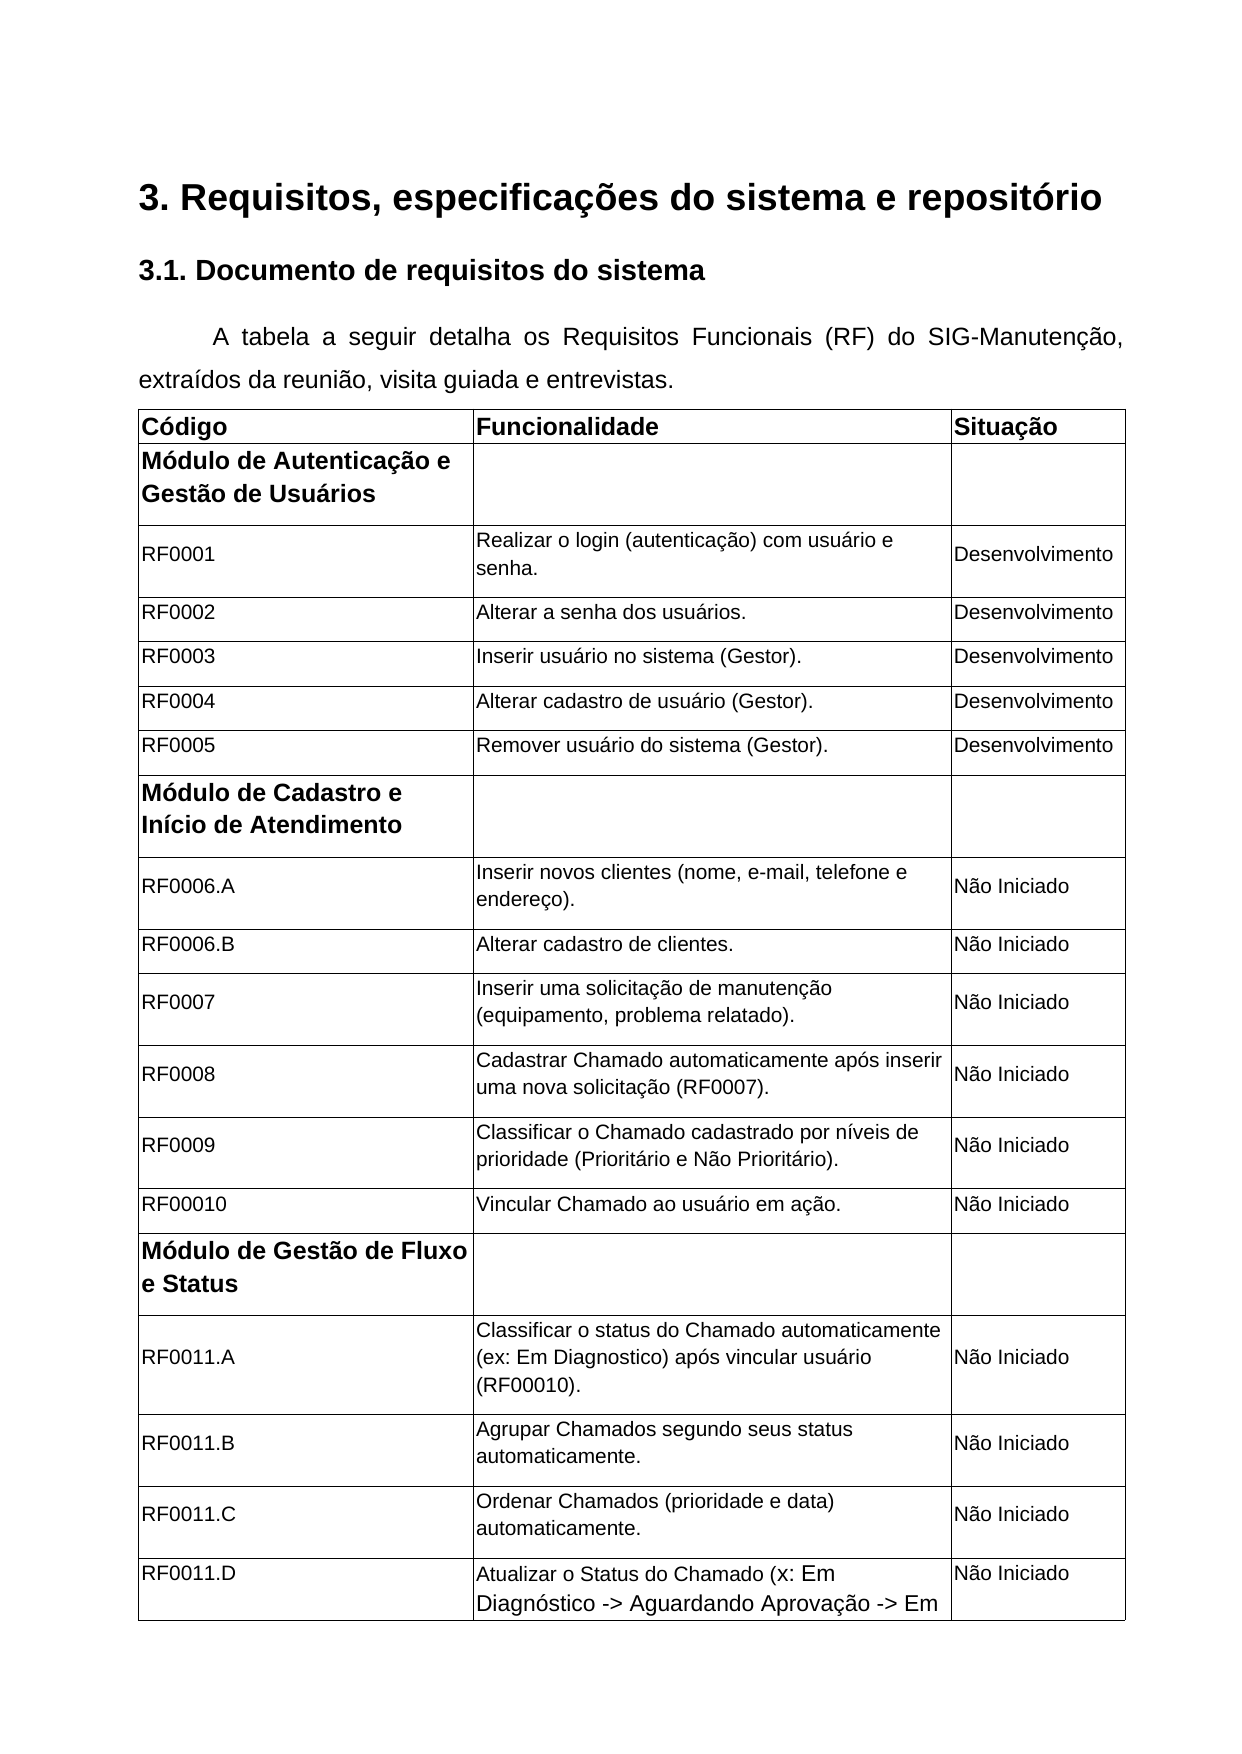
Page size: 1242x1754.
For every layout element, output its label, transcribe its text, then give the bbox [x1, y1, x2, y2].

table_cell [474, 444, 951, 525]
table_cell [474, 776, 951, 857]
table_cell RF0011.B [139, 1415, 473, 1486]
table_cell Classificar o Chamado cadastrado por níveis de prioridade (Prioritário e Não Prioritário). [474, 1118, 951, 1188]
table_cell RF0009 [139, 1118, 473, 1188]
table_cell Desenvolvimento [952, 642, 1125, 686]
table_cell Classificar o status do Chamado automaticamente (ex: Em Diagnostico) após vincular usuário (RF00010). [474, 1316, 951, 1414]
table_cell Não Iniciado [952, 858, 1125, 928]
table_cell Módulo de Cadastro e Início de Atendimento [139, 776, 473, 857]
table_cell [474, 1234, 951, 1315]
table_cell RF0001 [139, 526, 473, 597]
table_cell Desenvolvimento [952, 687, 1125, 730]
table_cell Vincular Chamado ao usuário em ação. [474, 1189, 951, 1233]
table_cell Não Iniciado [952, 1316, 1125, 1414]
subtitle 3. Requisitos, especificações do sistema e repositório [138, 175, 1125, 218]
table_cell RF0006.A [139, 858, 473, 928]
table_cell Não Iniciado [952, 1189, 1125, 1233]
table_cell Desenvolvimento [952, 598, 1125, 641]
table_cell Não Iniciado [952, 1046, 1125, 1117]
table_cell RF0006.B [139, 930, 473, 973]
table_cell RF0011.C [139, 1487, 473, 1557]
table_cell Não Iniciado [952, 1415, 1125, 1486]
table_cell RF0004 [139, 687, 473, 730]
table_cell Desenvolvimento [952, 526, 1125, 597]
table_header Situação [952, 410, 1125, 443]
table_cell RF0005 [139, 731, 473, 775]
table_cell Ordenar Chamados (prioridade e data) automaticamente. [474, 1487, 951, 1557]
table_cell RF0002 [139, 598, 473, 641]
table_cell Não Iniciado [952, 974, 1125, 1045]
table_cell Alterar a senha dos usuários. [474, 598, 951, 641]
table_cell [952, 776, 1125, 857]
table_header Código [139, 410, 473, 443]
table_header Funcionalidade [474, 410, 951, 443]
table_cell Alterar cadastro de usuário (Gestor). [474, 687, 951, 730]
table_cell Inserir novos clientes (nome, e-mail, telefone e endereço). [474, 858, 951, 928]
table_cell Desenvolvimento [952, 731, 1125, 775]
table_cell Cadastrar Chamado automaticamente após inserir uma nova solicitação (RF0007). [474, 1046, 951, 1117]
table_cell Não Iniciado [952, 1559, 1125, 1620]
table_cell RF0011.D [139, 1559, 473, 1620]
table_cell RF0007 [139, 974, 473, 1045]
table_cell Módulo de Autenticação e Gestão de Usuários [139, 444, 473, 525]
table_cell [952, 1234, 1125, 1315]
table_cell Módulo de Gestão de Fluxo e Status [139, 1234, 473, 1315]
subtitle 3.1. Documento de requisitos do sistema [138, 253, 1125, 287]
table_cell [952, 444, 1125, 525]
table_cell Atualizar o Status do Chamado (x: Em Diagnóstico -> Aguardando Aprovação -> Em [474, 1559, 951, 1620]
table_cell Inserir usuário no sistema (Gestor). [474, 642, 951, 686]
table_cell RF0011.A [139, 1316, 473, 1414]
table_cell Agrupar Chamados segundo seus status automaticamente. [474, 1415, 951, 1486]
table_cell Não Iniciado [952, 1118, 1125, 1188]
table_cell RF0008 [139, 1046, 473, 1117]
table_cell Remover usuário do sistema (Gestor). [474, 731, 951, 775]
table_cell Não Iniciado [952, 1487, 1125, 1557]
table_cell RF0003 [139, 642, 473, 686]
table_cell Realizar o login (autenticação) com usuário e senha. [474, 526, 951, 597]
text A tabela a seguir detalha os Requisitos Funcionais (RF) do SIG-Manutenção, extraídos da reunião, visita guiada e entrevistas. [138, 322, 1125, 394]
table_cell Alterar cadastro de clientes. [474, 930, 951, 973]
table_cell Não Iniciado [952, 930, 1125, 973]
table_cell RF00010 [139, 1189, 473, 1233]
table_cell Inserir uma solicitação de manutenção (equipamento, problema relatado). [474, 974, 951, 1045]
